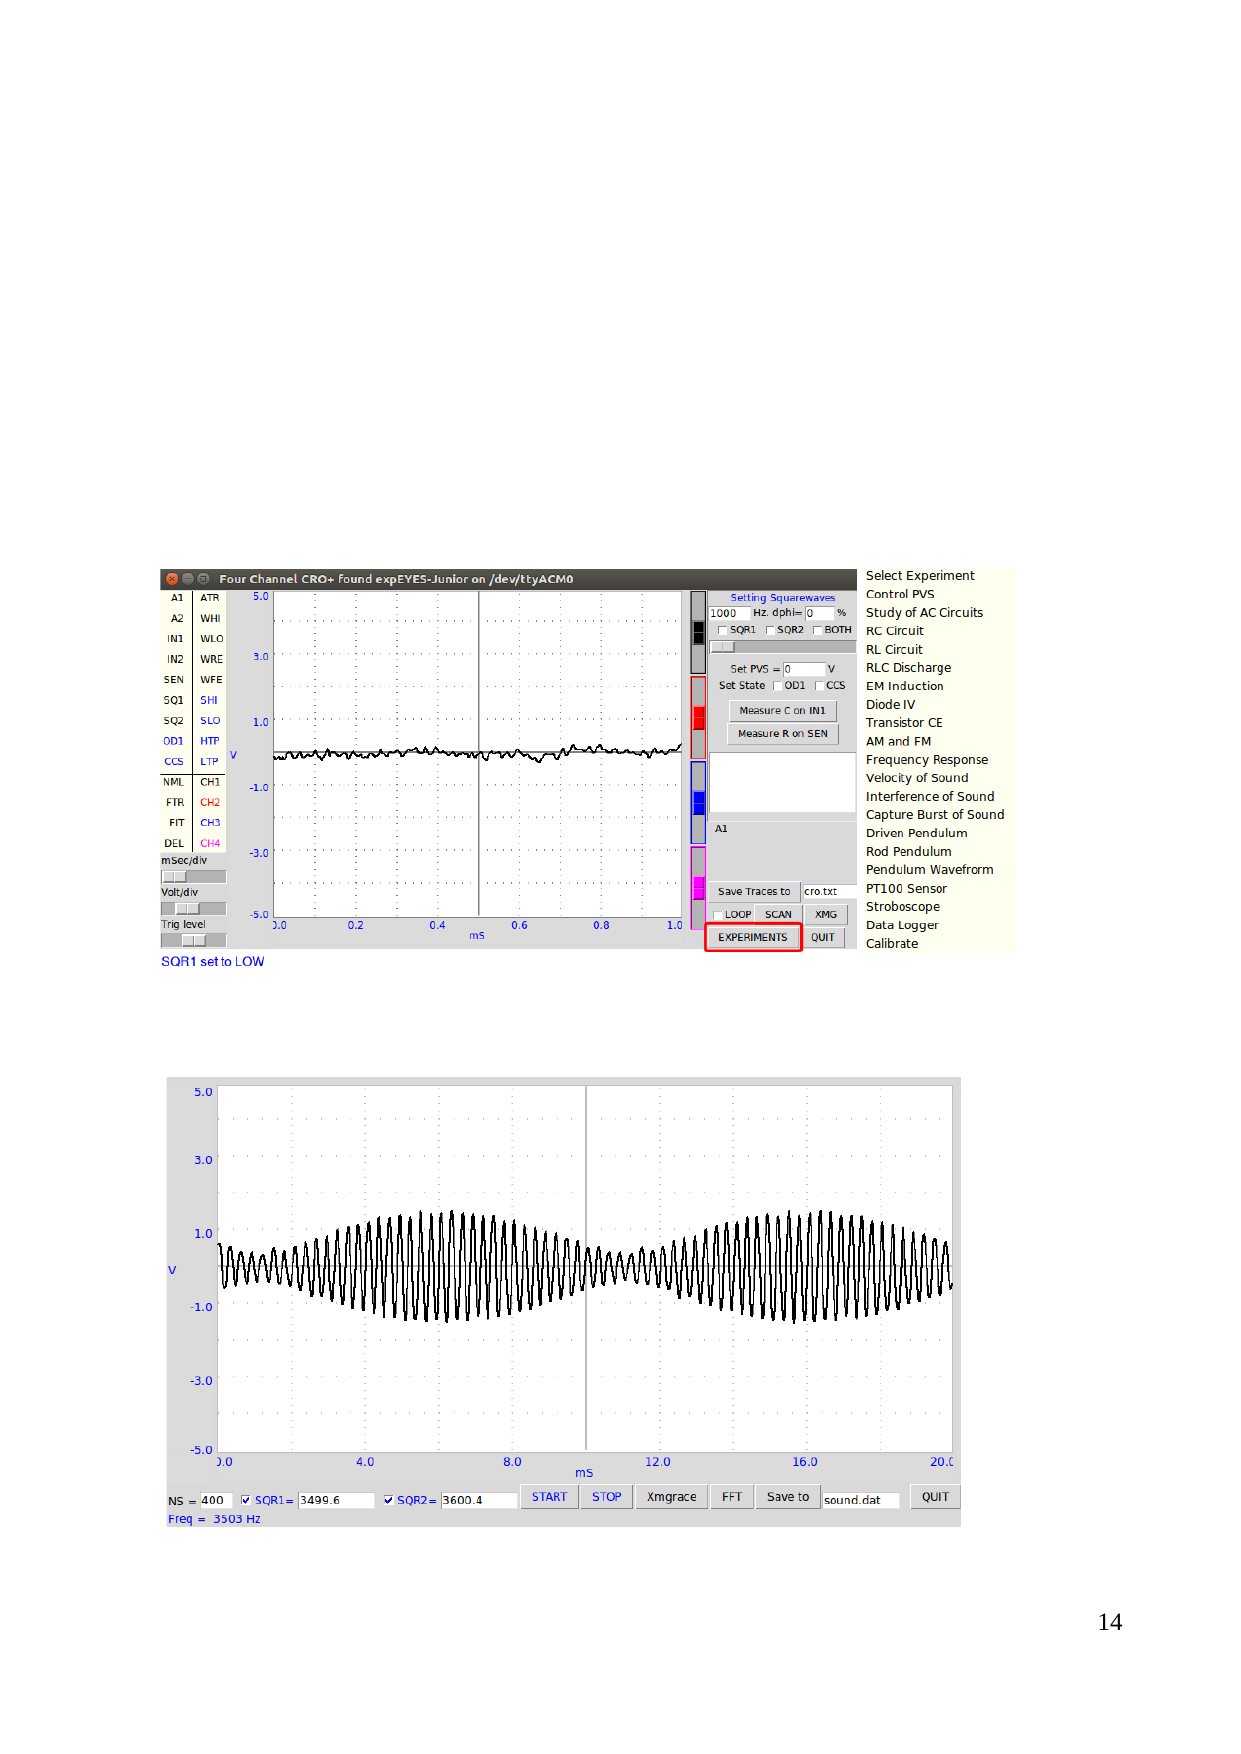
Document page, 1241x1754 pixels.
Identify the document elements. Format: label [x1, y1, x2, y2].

picture [864, 568, 1016, 953]
picture [166, 1077, 961, 1527]
picture [160, 569, 857, 970]
